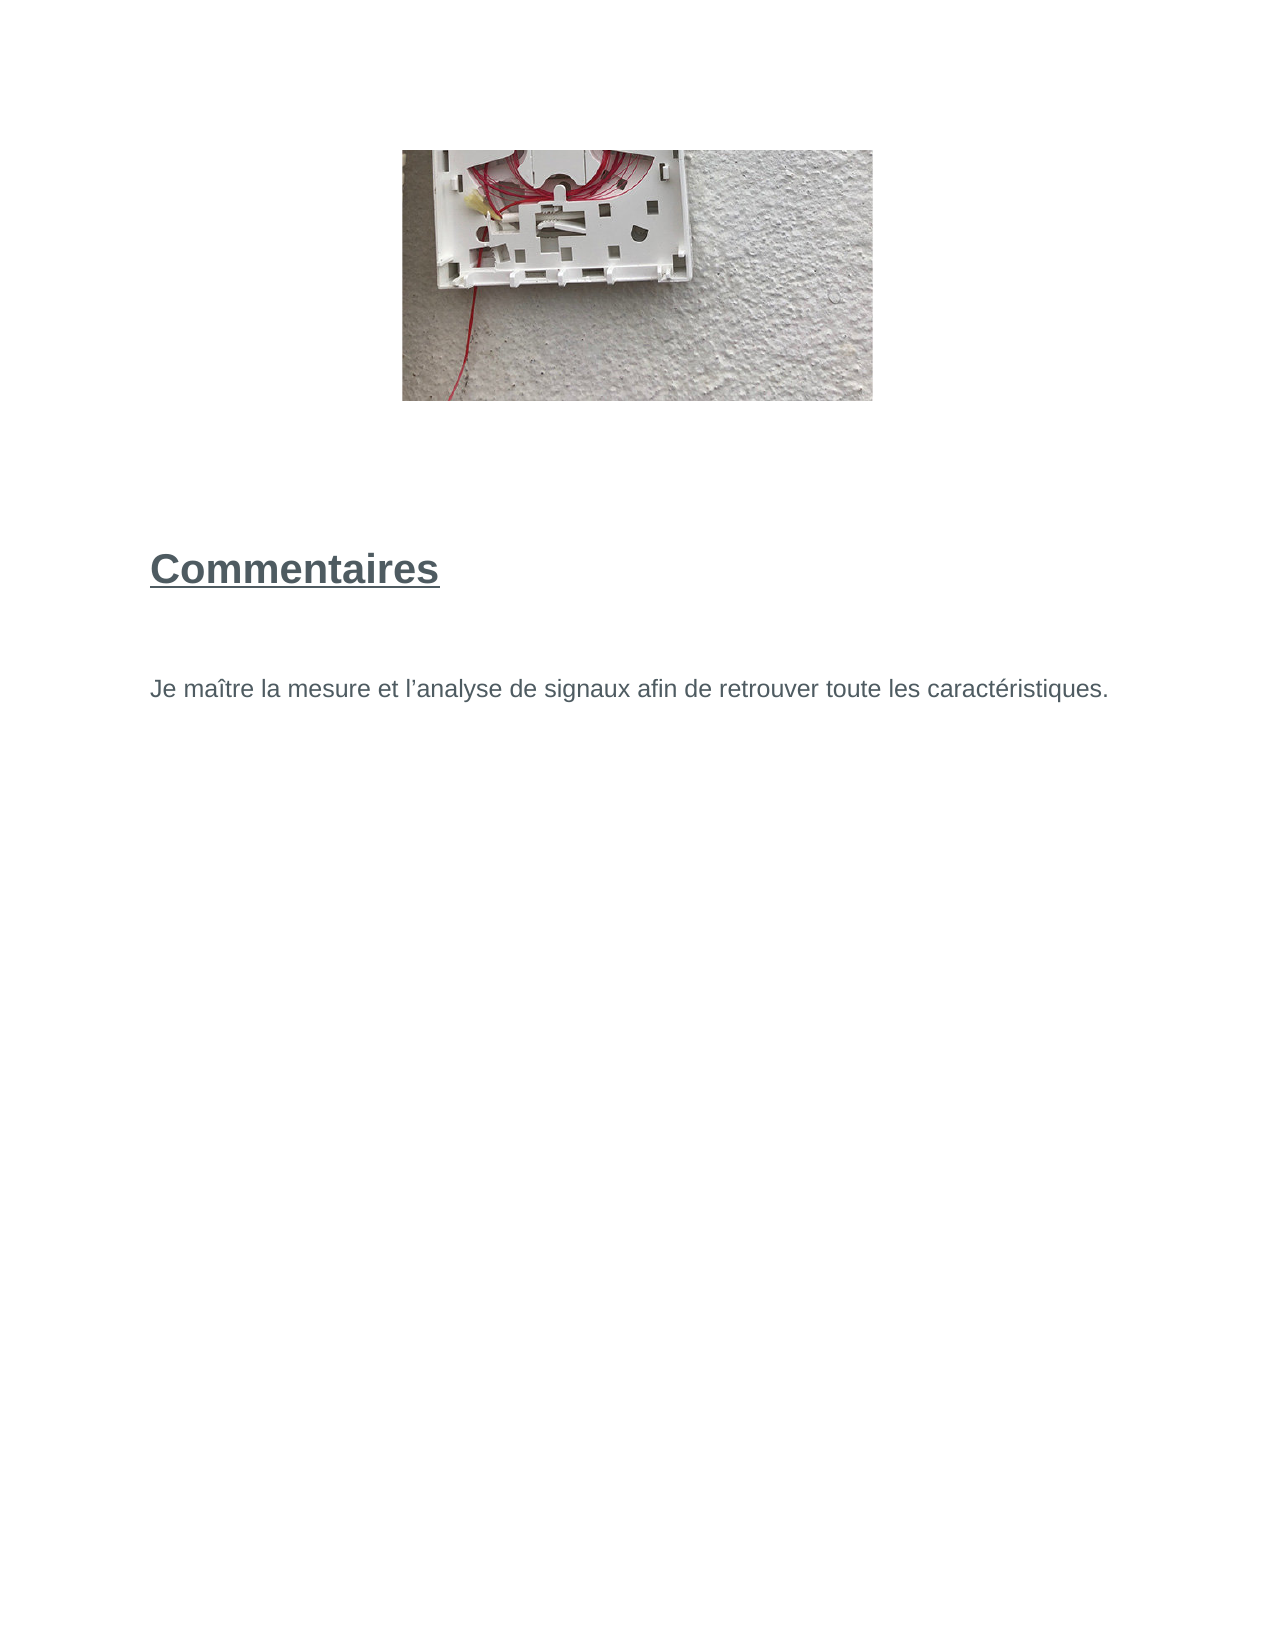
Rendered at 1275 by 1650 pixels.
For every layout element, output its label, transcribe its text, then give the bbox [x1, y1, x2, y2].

text Je maître la mesure et l’analyse de signaux afin de retrouver toute les caractéristiques. [573, 686, 1058, 701]
text Commentaires [150, 564, 1125, 588]
text Je maître la mesure et l’analyse de signaux afin de retrouver toute les caractéristiques. [150, 686, 468, 701]
picture [402, 150, 873, 401]
